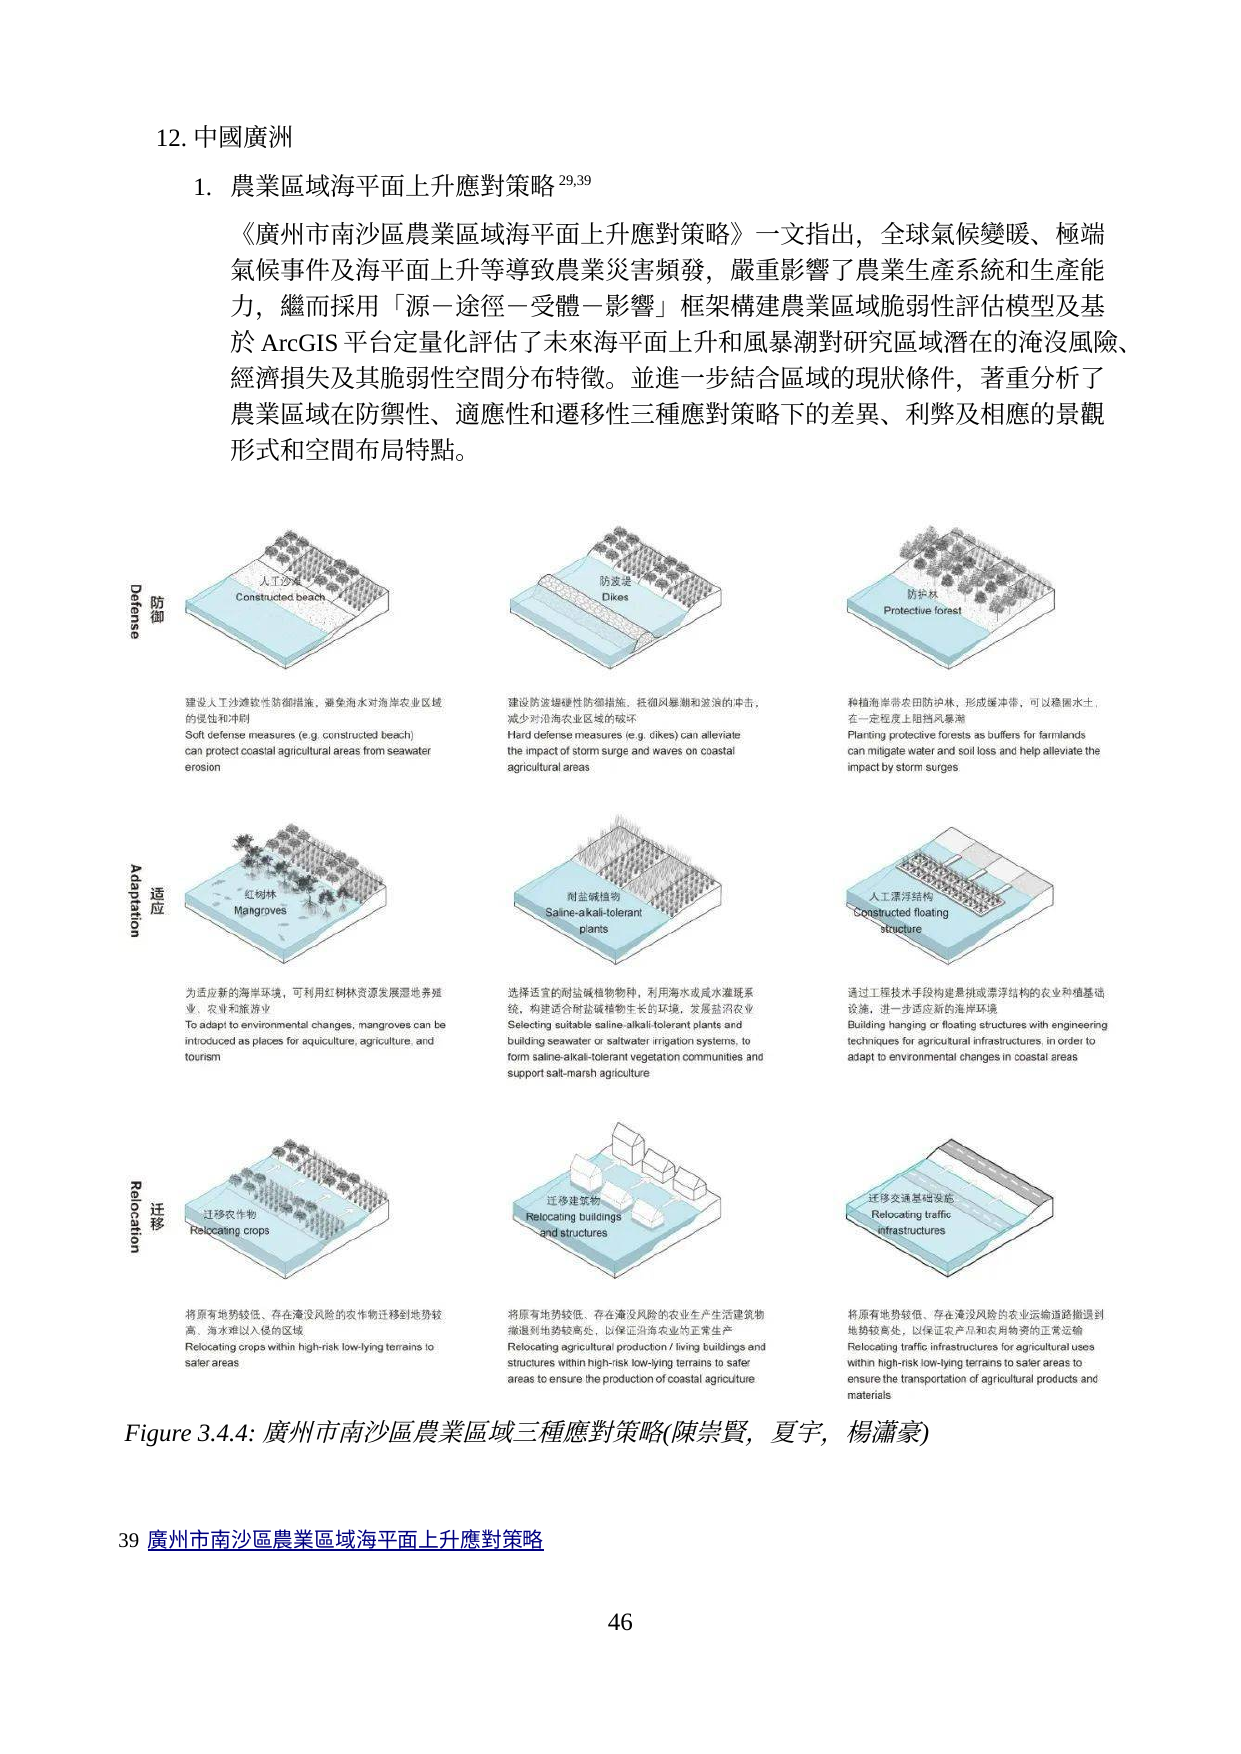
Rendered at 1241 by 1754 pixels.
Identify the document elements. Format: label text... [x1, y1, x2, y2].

picture [118, 520, 1123, 1413]
list Figure 3.4.4: 廣州市南沙區農業區域三種應對策略(陳崇賢，夏宇，楊瀟豪) [118, 1413, 1122, 1448]
list 《廣州市南沙區農業區域海平面上升應對策略》一文指出，全球氣候變暖、極端氣候事件及海平面上升等導致農業災害頻發，嚴重影響了農業生產系統和生產能力，繼而採用「源－途徑－受體－影響」框架構建農業區域脆弱性評估模型及基於ArcGIS平台定量化評估了未來海平面上升和風暴潮對研究區域潛在的淹沒風險、經濟損失及其脆弱性空間分布特徵。並進一步結合區域的現狀條件，著重分析了農業區域在防禦性、適應性和遷移性三種應對策略下的差異、利弊及相應的景觀形式和空間布局特點。 [193, 215, 1122, 495]
list 中國廣洲 [156, 118, 1122, 154]
list 廣州市南沙區農業區域海平面上升應對策略 [118, 1525, 1122, 1578]
list 農業區域海平面上升應對策略29, [193, 167, 1122, 202]
